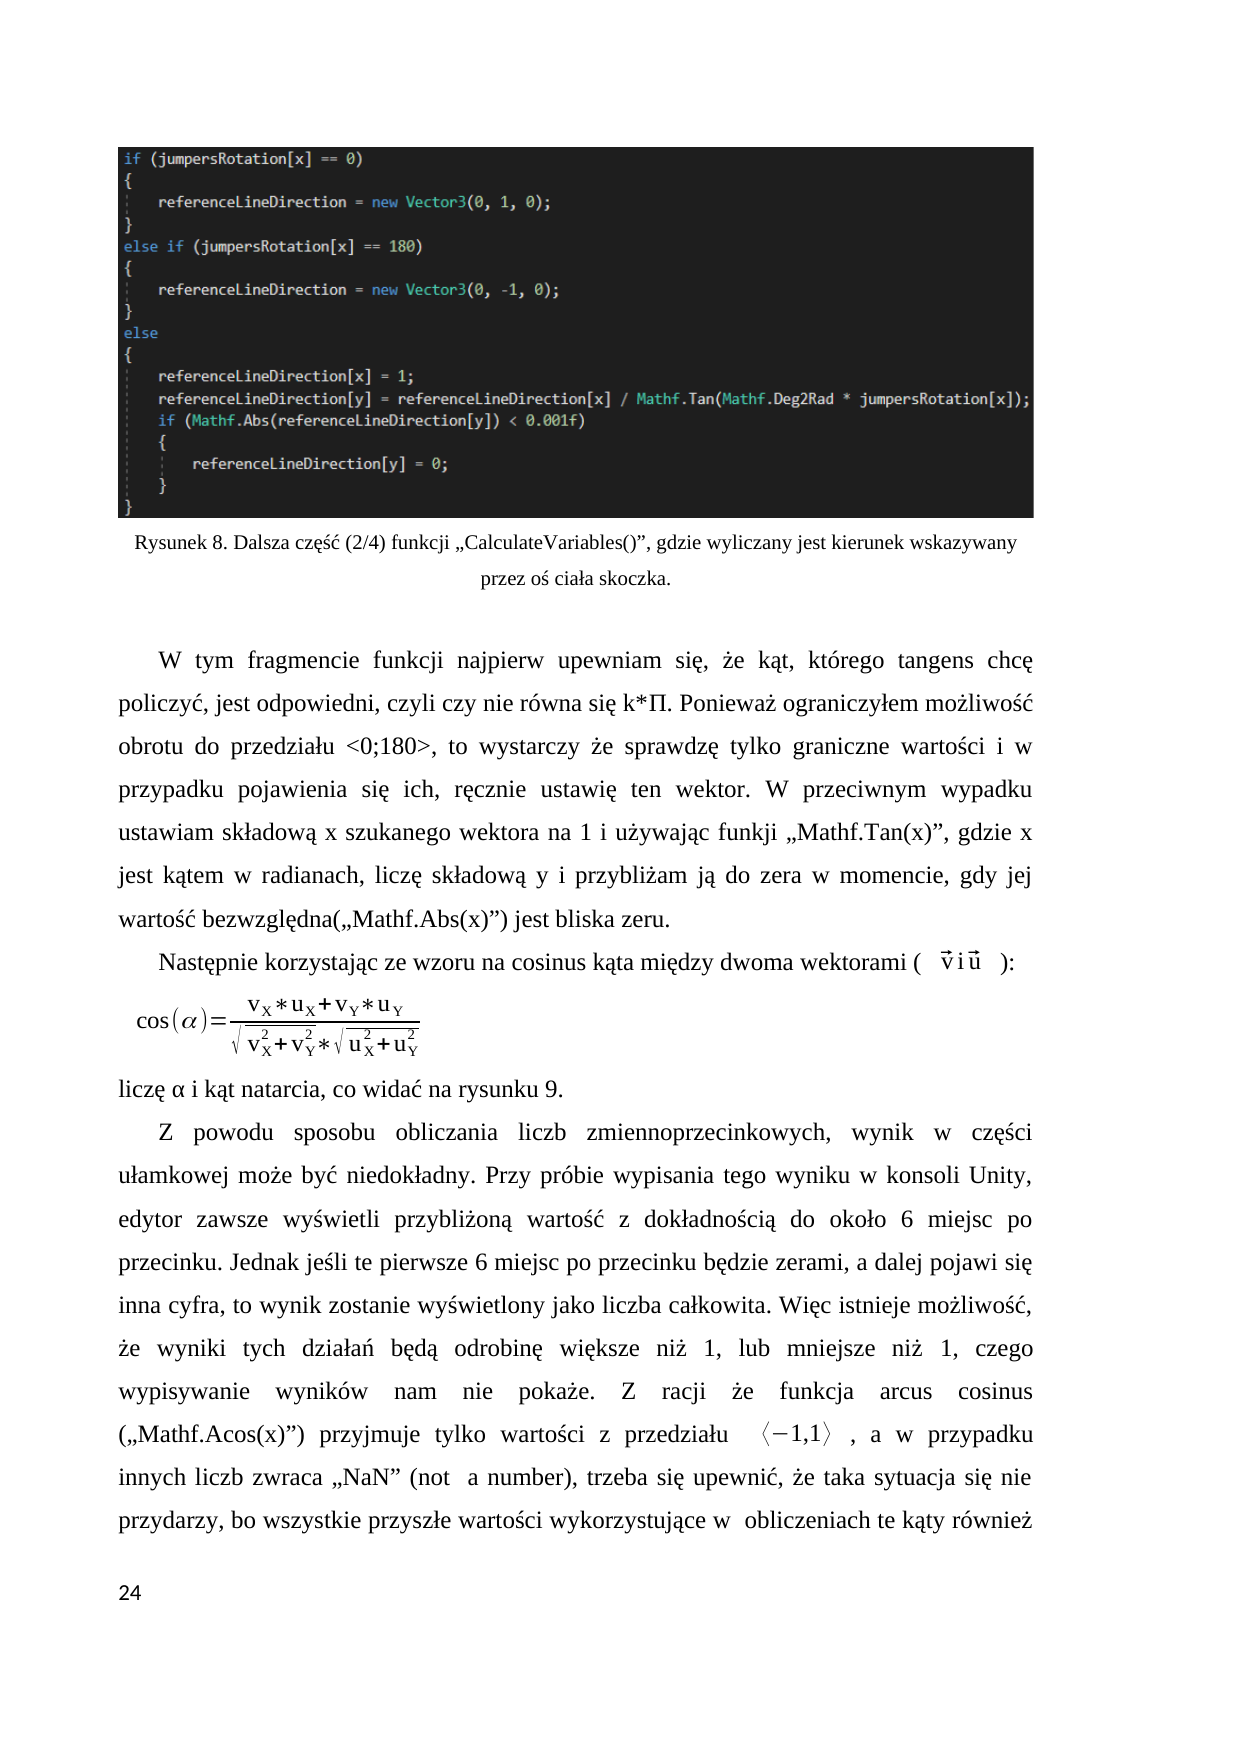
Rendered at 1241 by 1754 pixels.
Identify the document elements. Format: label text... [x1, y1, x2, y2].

text W tym fragmencie funkcji najpierw upewniam się, że kąt, którego tangens chcę policzyć, jest odpowiedni, czyli czy nie równa się k*Π. Ponieważ ograniczyłem możliwość obrotu do przedziału <0;180>, to wystarczy że sprawdzę tylko graniczne wartości i w przypadku pojawienia się ich, ręcznie ustawię ten wektor. W przeciwnym wypadku ustawiam składową x szukanego wektora na 1 i używając funkji „Mathf.Tan(x)”, gdzie x jest kątem w radianach, liczę składową y i przybliżam ją do zera w momencie, gdy jej wartość bezwzględna(„Mathf.Abs(x)”) jest bliska zeru. [118, 645, 1033, 932]
text Z powodu sposobu obliczania liczb zmiennoprzecinkowych, wynik w części ułamkowej może być niedokładny. Przy próbie wypisania tego wyniku w konsoli Unity, edytor zawsze wyświetli przybliżoną wartość z dokładnością do około 6 miejsc po przecinku. Jednak jeśli te pierwsze 6 miejsc po przecinku będzie zerami, a dalej pojawi się inna cyfra, to wynik zostanie wyświetlony jako liczba całkowita. Więc istnieje możliwość, że wyniki tych działań będą odrobinę większe niż 1, lub mniejsze niż 1, czego wypisywanie wyników nam nie pokaże. Z racji że funkcja arcus cosinus („Mathf.Acos(x)”) przyjmuje tylko wartości z przedziału , a w przypadku innych liczb zwraca „NaN” (not a number), trzeba się upewnić, że taka sytuacja się nie przydarzy, bo wszystkie przyszłe wartości wykorzystujące w obliczeniach te kąty również [118, 1117, 1033, 1534]
text liczę α i kąt natarcia, co widać na rysunku 9. [118, 1074, 1033, 1103]
text Rysunek 8. Dalsza część (2/4) funkcji „CalculateVariables()”, gdzie wyliczany jest kierunek wskazywany przez oś ciała skoczka. [118, 518, 1033, 590]
picture [118, 147, 1034, 518]
text Następnie korzystając ze wzoru na cosinus kąta między dwoma wektorami (): [118, 947, 1033, 976]
